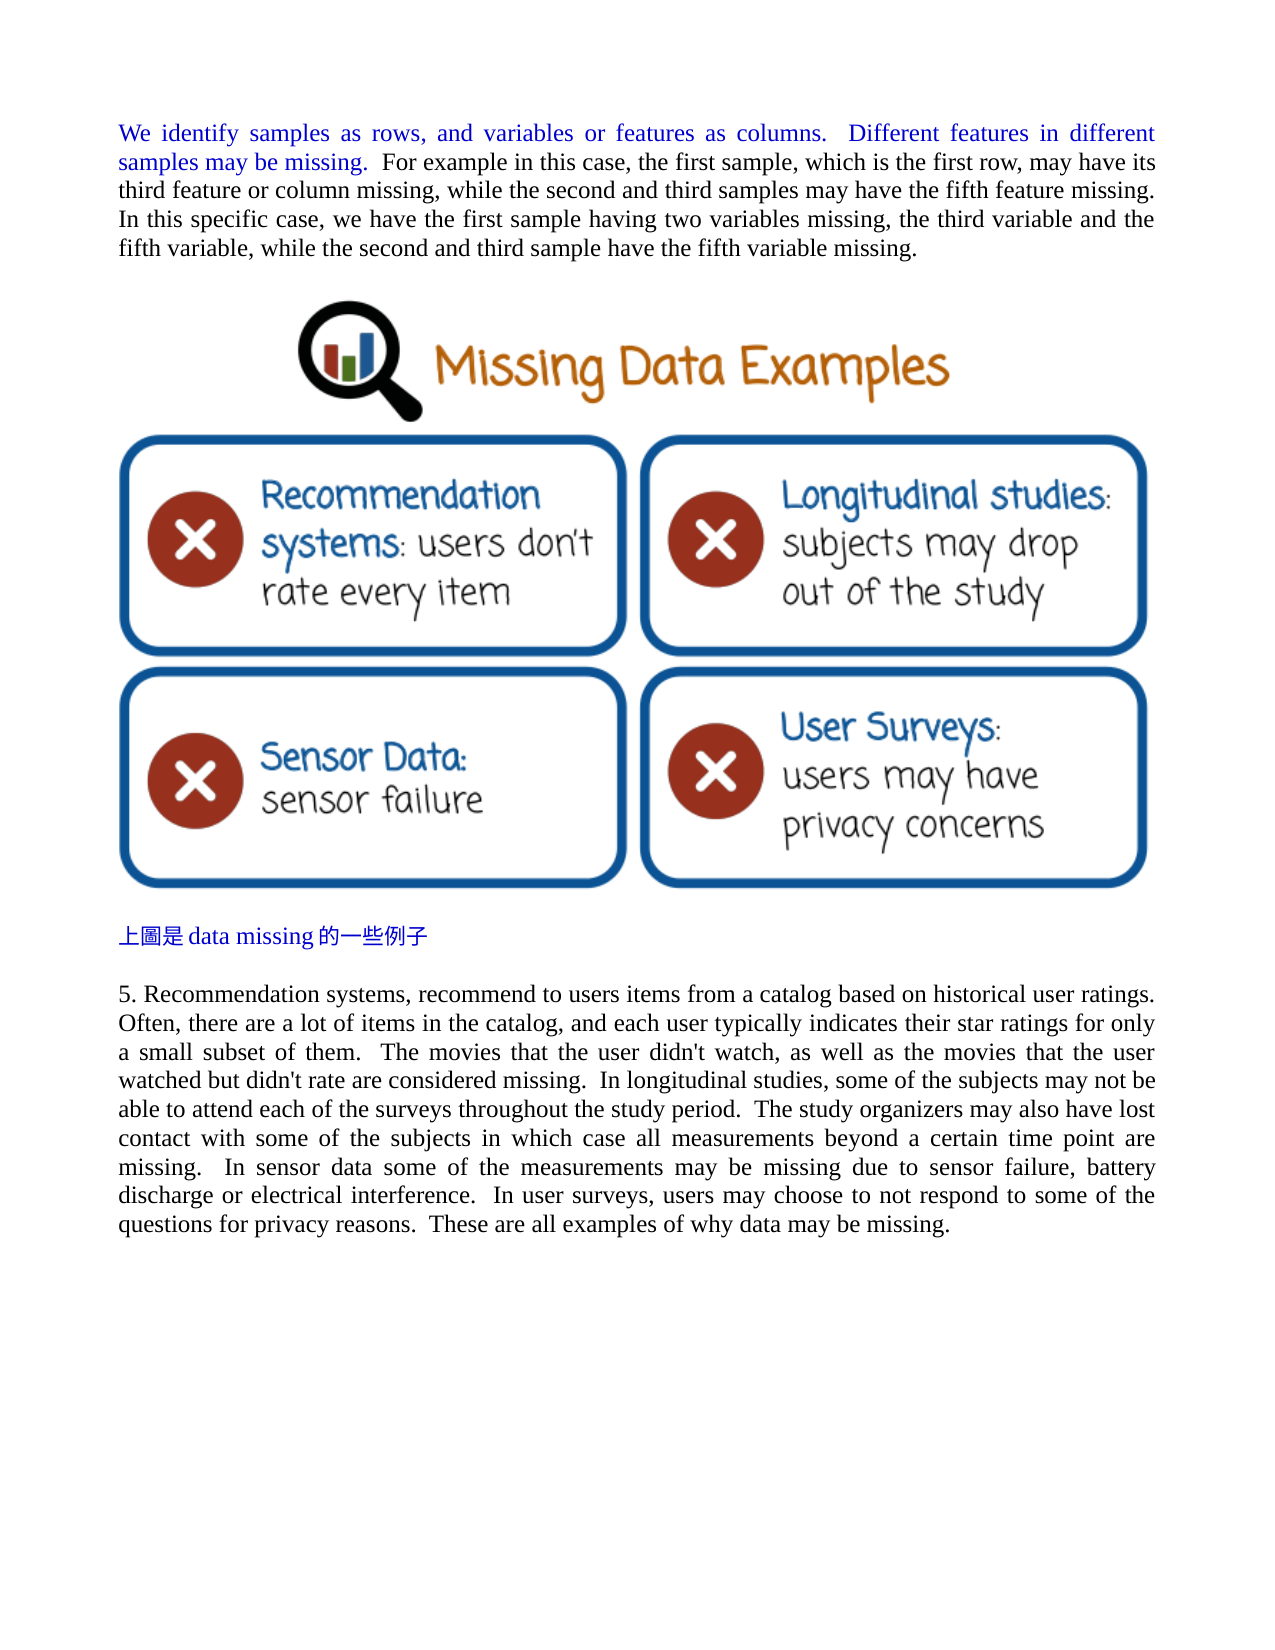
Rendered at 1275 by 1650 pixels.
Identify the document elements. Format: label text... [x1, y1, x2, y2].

text 上圖是data missing的一些例子 [118, 919, 1157, 951]
text We identify samples as rows, and variables or features as columns. Different features in different samples may be missing. For example in this case, the first sample, which is the first row, may have its third feature or column missing, while the second and third samples may have the fifth feature missing. In this specific case, we have the first sample having two variables missing, the third variable and the fifth variable, while the second and third sample have the fifth variable missing. [118, 118, 1157, 262]
picture [118, 290, 1157, 891]
text 5. Recommendation systems, recommend to users items from a catalog based on historical user ratings. Often, there are a lot of items in the catalog, and each user typically indicates their star ratings for only a small subset of them. The movies that the user didn't watch, as well as the movies that the user watched but didn't rate are considered missing. In longitudinal studies, some of the subjects may not be able to attend each of the surveys throughout the study period. The study organizers may also have lost contact with some of the subjects in which case all measurements beyond a certain time point are missing. In sensor data some of the measurements may be missing due to sensor failure, battery discharge or electrical interference. In user surveys, users may choose to not respond to some of the questions for privacy reasons. These are all examples of why data may be missing. [118, 979, 1157, 1238]
